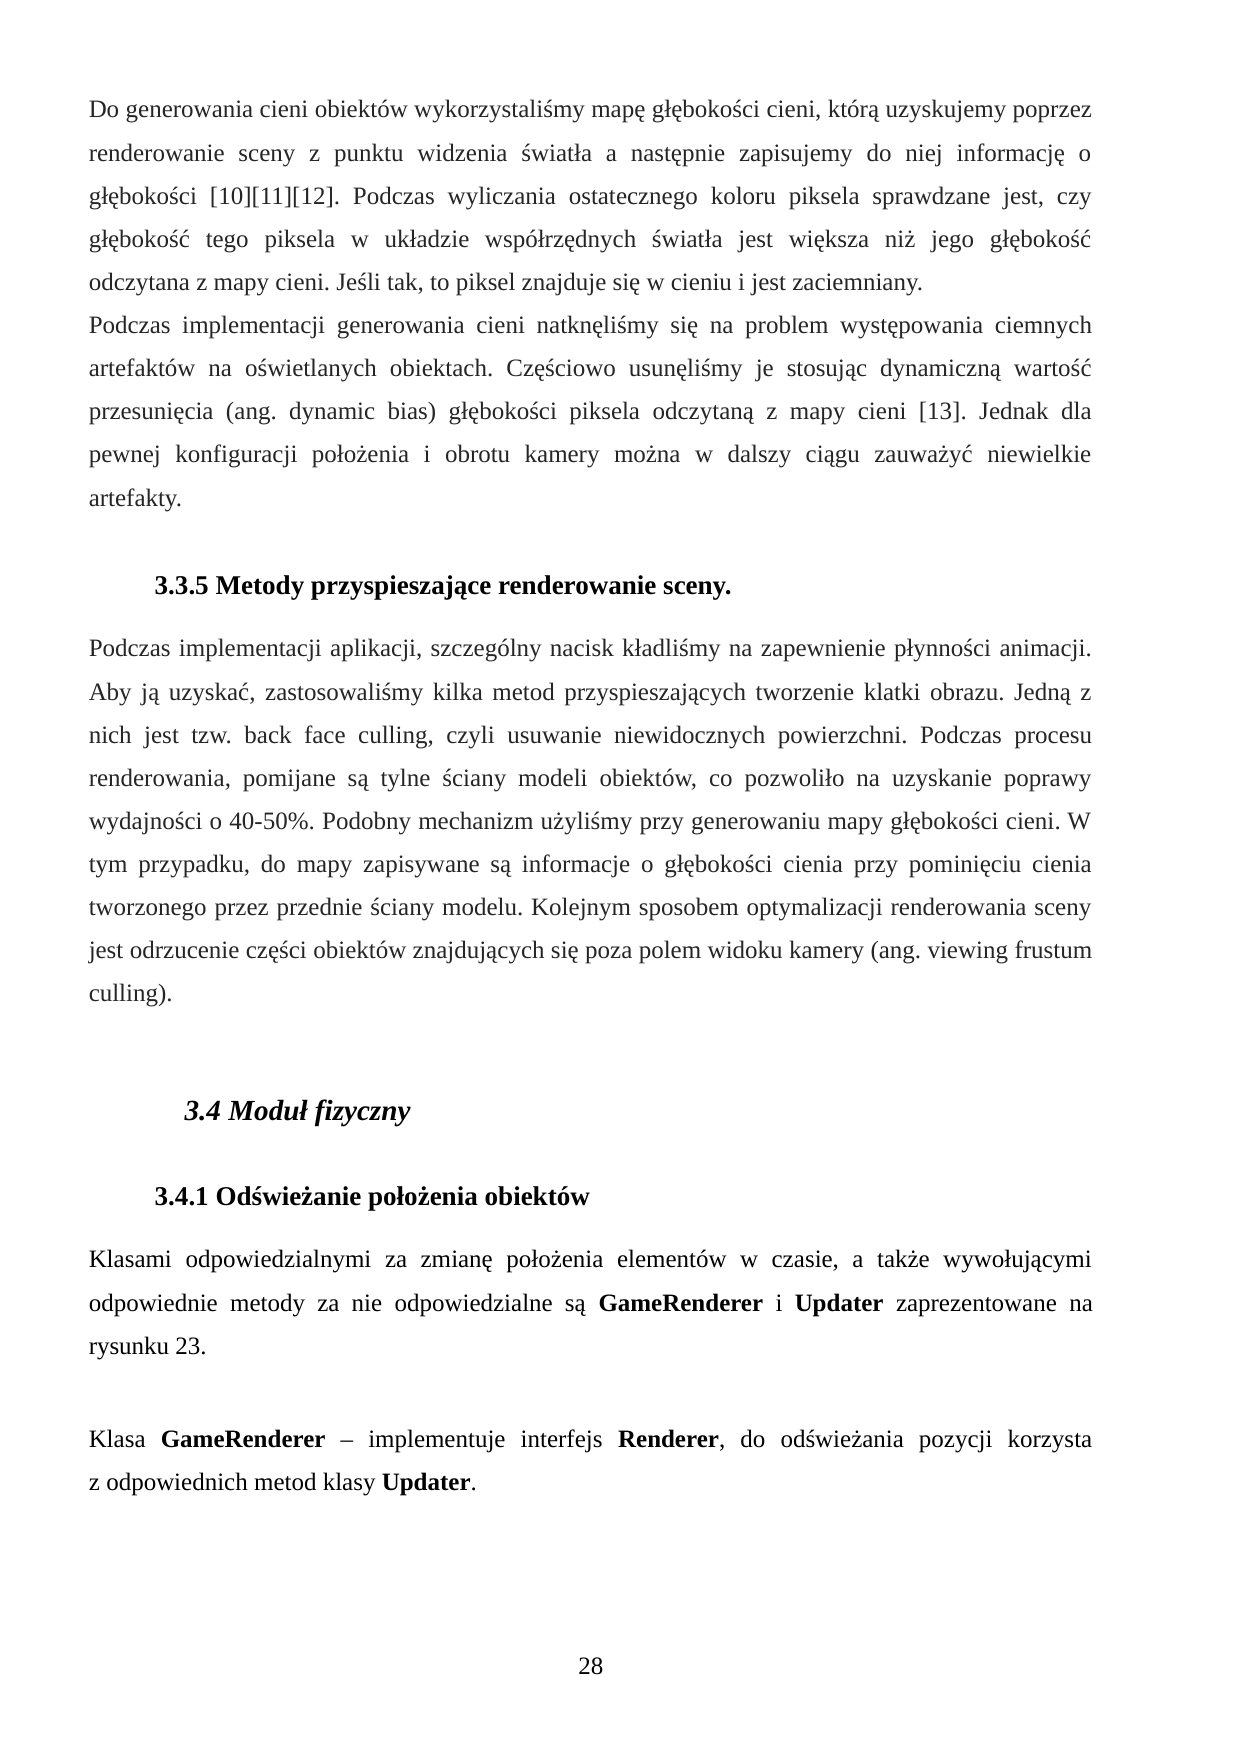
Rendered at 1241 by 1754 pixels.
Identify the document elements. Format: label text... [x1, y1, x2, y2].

text Do generowania cieni obiektów wykorzystaliśmy mapę głębokości cieni, którą uzyskujemy poprzez renderowanie sceny z punktu widzenia światła a następnie zapisujemy do niej informację o głębokości [10][11][12]. Podczas wyliczania ostatecznego koloru piksela sprawdzane jest, czy głębokość tego piksela w układzie współrzędnych światła jest większa niż jego głębokość odczytana z mapy cieni. Jeśli tak, to piksel znajduje się w cieniu i jest zaciemniany. [88, 94, 1093, 296]
text Podczas implementacji aplikacji, szczególny nacisk kładliśmy na zapewnienie płynności animacji. Aby ją uzyskać, zastosowaliśmy kilka metod przyspieszających tworzenie klatki obrazu. Jedną z nich jest tzw. back face culling, czyli usuwanie niewidocznych powierzchni. Podczas procesu renderowania, pomijane są tylne ściany modeli obiektów, co pozwoliło na uzyskanie poprawy wydajności o 40-50%. Podobny mechanizm użyliśmy przy generowaniu mapy głębokości cieni. W tym przypadku, do mapy zapisywane są informacje o głębokości cienia przy pominięciu cienia tworzonego przez przednie ściany modelu. Kolejnym sposobem optymalizacji renderowania sceny jest odrzucenie części obiektów znajdujących się poza polem widoku kamery (ang. viewing frustum culling). [88, 633, 1093, 1007]
subtitle Odświeżanie położenia obiektów [148, 1180, 1093, 1211]
text Klasami odpowiedzialnymi za zmianę położenia elementów w czasie, a także wywołującymi odpowiednie metody za nie odpowiedzialne są GameRenderer i Updater zaprezentowane na rysunku 23. [88, 1244, 1093, 1359]
subtitle Moduł fizyczny [177, 1093, 1093, 1127]
text Klasa GameRenderer – implementuje interfejs Renderer, do odświeżania pozycji korzysta z odpowiednich metod klasy Updater. [88, 1424, 1093, 1496]
text Podczas implementacji generowania cieni natknęliśmy się na problem występowania ciemnych artefaktów na oświetlanych obiektach. Częściowo usunęliśmy je stosując dynamiczną wartość przesunięcia (ang. dynamic bias) głębokości piksela odczytaną z mapy cieni [13]. Jednak dla pewnej konfiguracji położenia i obrotu kamery można w dalszy ciągu zauważyć niewielkie artefakty. [88, 310, 1093, 511]
subtitle Metody przyspieszające renderowanie sceny. [148, 569, 1093, 600]
